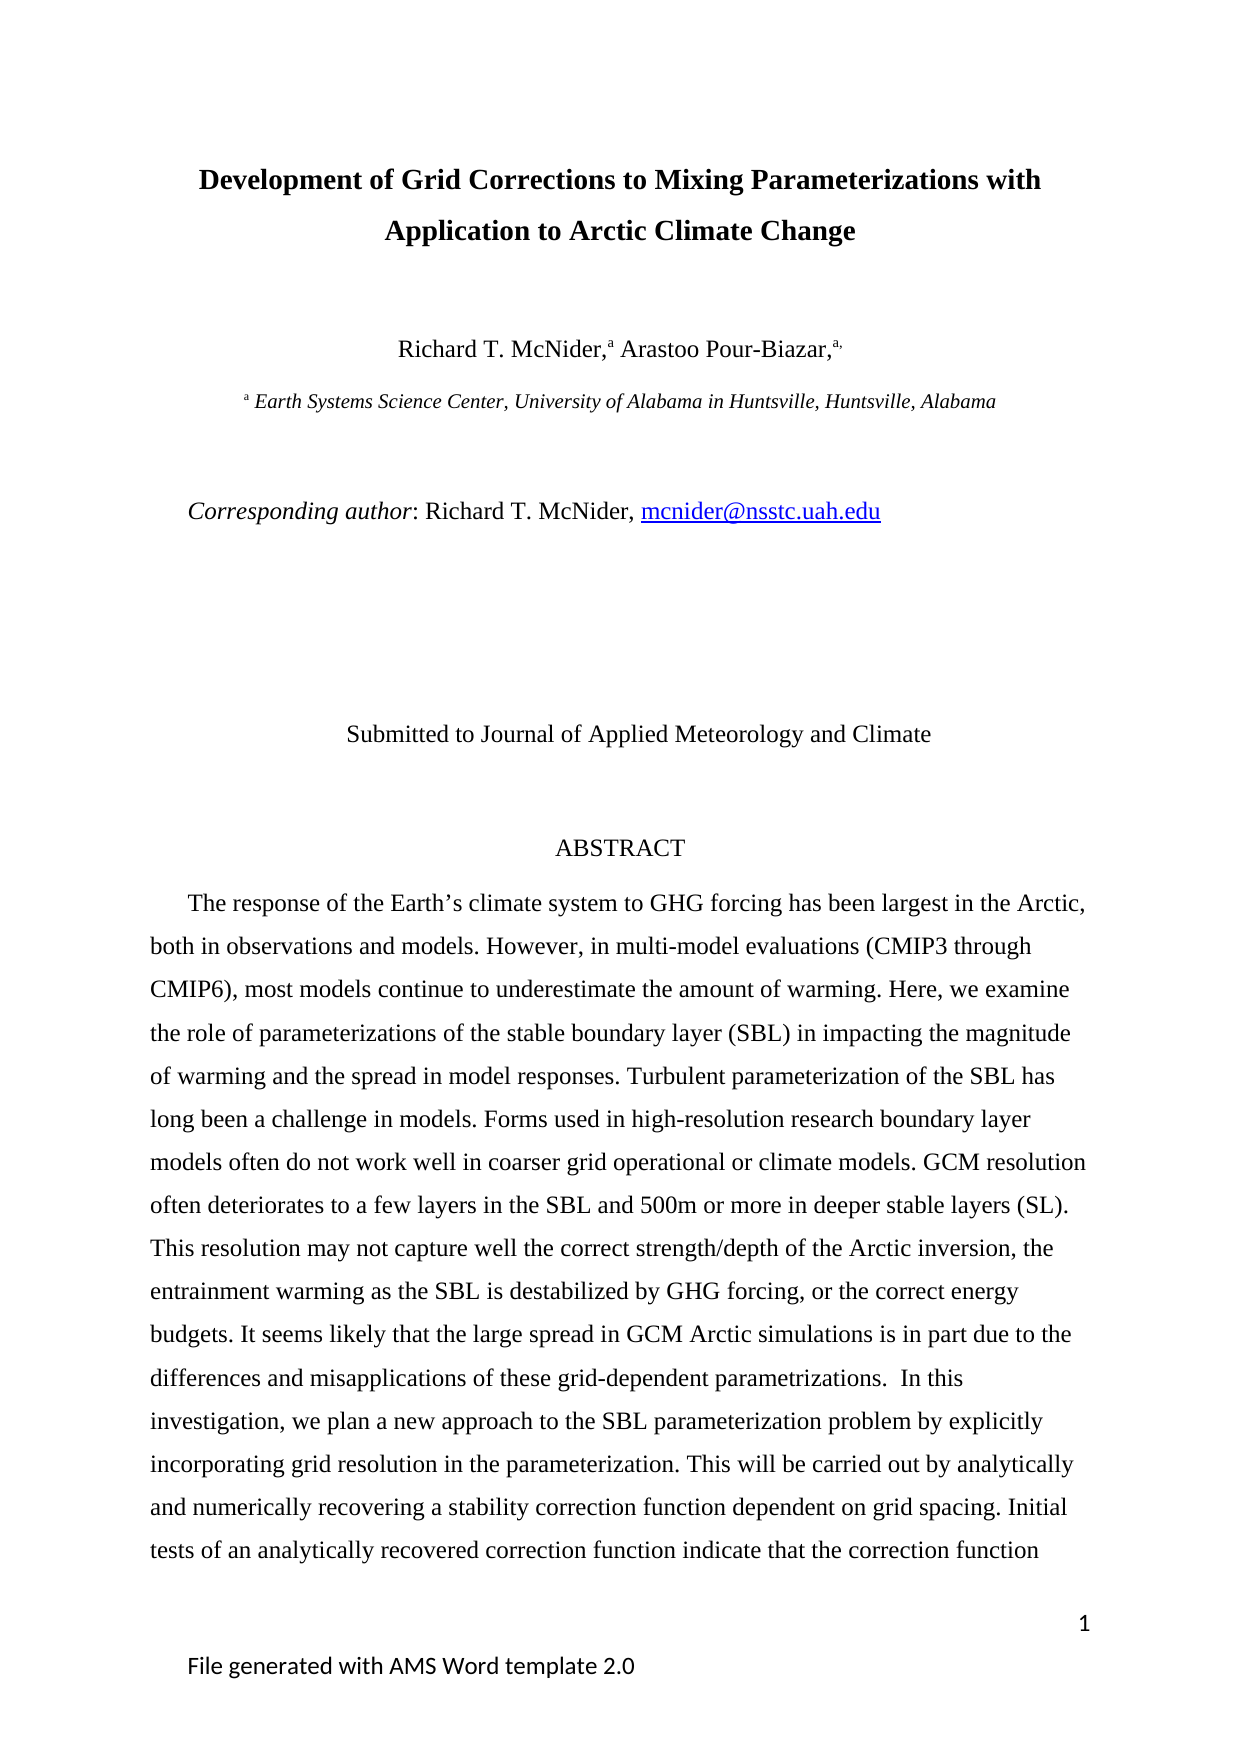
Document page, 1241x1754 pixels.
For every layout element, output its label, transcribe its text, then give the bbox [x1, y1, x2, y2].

text ABSTRACT [150, 833, 1090, 861]
text Corresponding author: Richard T. McNider, mcnider@nsstc.uah.edu [150, 496, 1090, 525]
text Richard T. McNider,a Arastoo Pour-Biazar,a, [150, 334, 1090, 363]
text a Earth Systems Science Center, University of Alabama in Huntsville, Huntsville, Alabama [150, 389, 1090, 413]
text The response of the Earth’s climate system to GHG forcing has been largest in the Arctic, both in observations and models. However, in multi-model evaluations (CMIP3 through CMIP6), most models continue to underestimate the amount of warming. Here, we examine the role of parameterizations of the stable boundary layer (SBL) in impacting the magnitude of warming and the spread in model responses. Turbulent parameterization of the SBL has long been a challenge in models. Forms used in high-resolution research boundary layer models often do not work well in coarser grid operational or climate models. GCM resolution often deteriorates to a few layers in the SBL and 500m or more in deeper stable layers (SL). This resolution may not capture well the correct strength/depth of the Arctic inversion, the entrainment warming as the SBL is destabilized by GHG forcing, or the correct energy budgets. It seems likely that the large spread in GCM Arctic simulations is in part due to the differences and misapplications of these grid-dependent parametrizations. In this investigation, we plan a new approach to the SBL parameterization problem by explicitly incorporating grid resolution in the parameterization. This will be carried out by analytically and numerically recovering a stability correction function dependent on grid spacing. Initial tests of an analytically recovered correction function indicate that the correction function [150, 888, 1090, 1564]
text Development of Grid Corrections to Mixing Parameterizations with Application to Arctic Climate Change [150, 162, 1090, 246]
text Submitted to Journal of Applied Meteorology and Climate [150, 719, 1090, 747]
